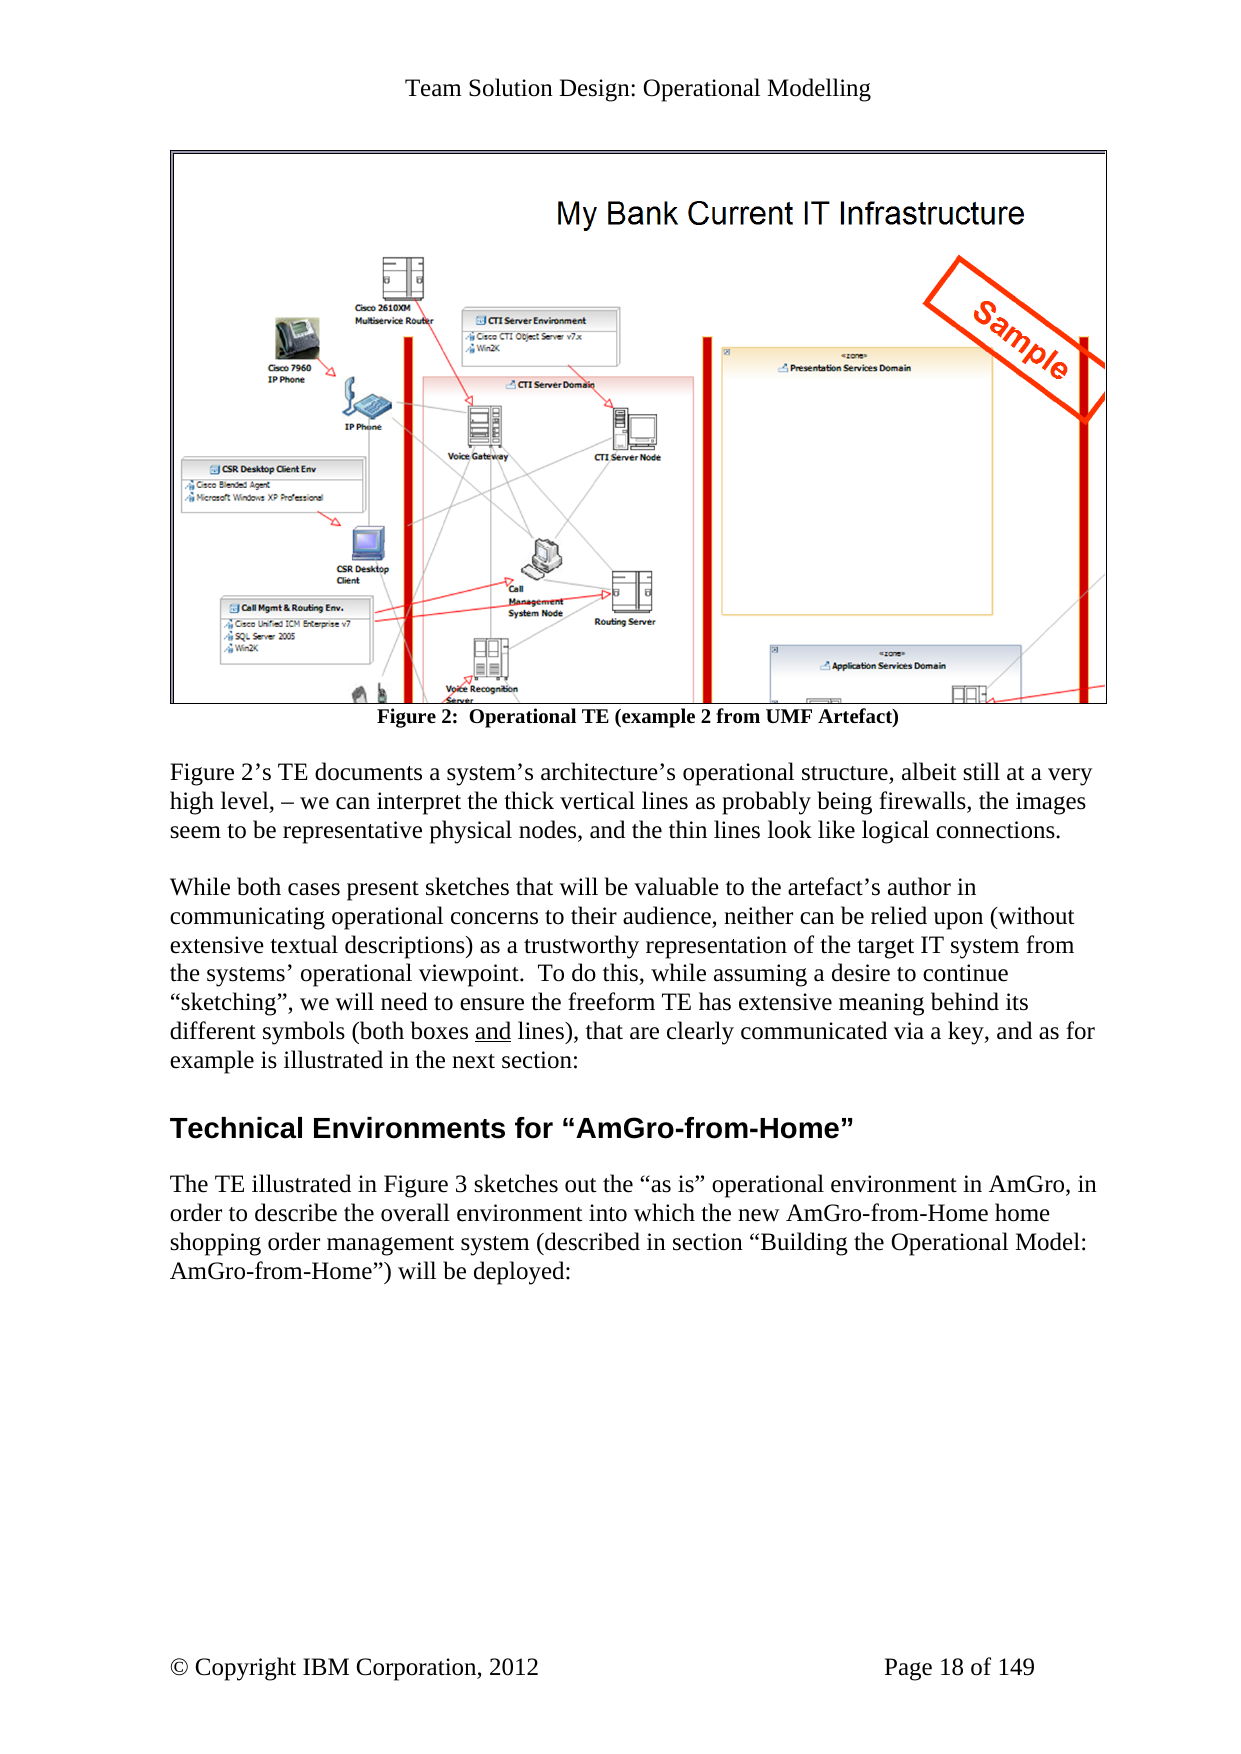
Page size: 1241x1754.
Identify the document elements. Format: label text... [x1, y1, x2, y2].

text Figure 2’s TE documents a system’s architecture’s operational structure, albeit still at a very high level, – we can interpret the thick vertical lines as probably being firewalls, the images seem to be representative physical nodes, and the thin lines look like logical connections. [169, 757, 1107, 843]
text While both cases present sketches that will be valuable to the artefact’s author in communicating operational concerns to their audience, neither can be relied upon (without extensive textual descriptions) as a trustworthy representation of the target IT system from the systems’ operational viewpoint. To do this, while assuming a desire to continue “sketching”, we will need to ensure the freeform TE has extensive meaning behind its different symbols (both boxes and lines), that are clearly communicated via a key, and as for example is illustrated in the next section: [169, 872, 1107, 1073]
subtitle Technical Environments for “AmGro-from-Home” [169, 1111, 1107, 1144]
text Figure 2: Operational TE (example 2 from UMF Artefact) [169, 704, 1107, 728]
picture [171, 151, 1105, 703]
text The TE illustrated in Figure 3 sketches out the “as is” operational environment in AmGro, in order to describe the overall environment into which the new AmGro-from-Home home shopping order management system (described in section “Building the Operational Model: AmGro-from-Home”) will be deployed: [169, 1169, 1107, 1284]
